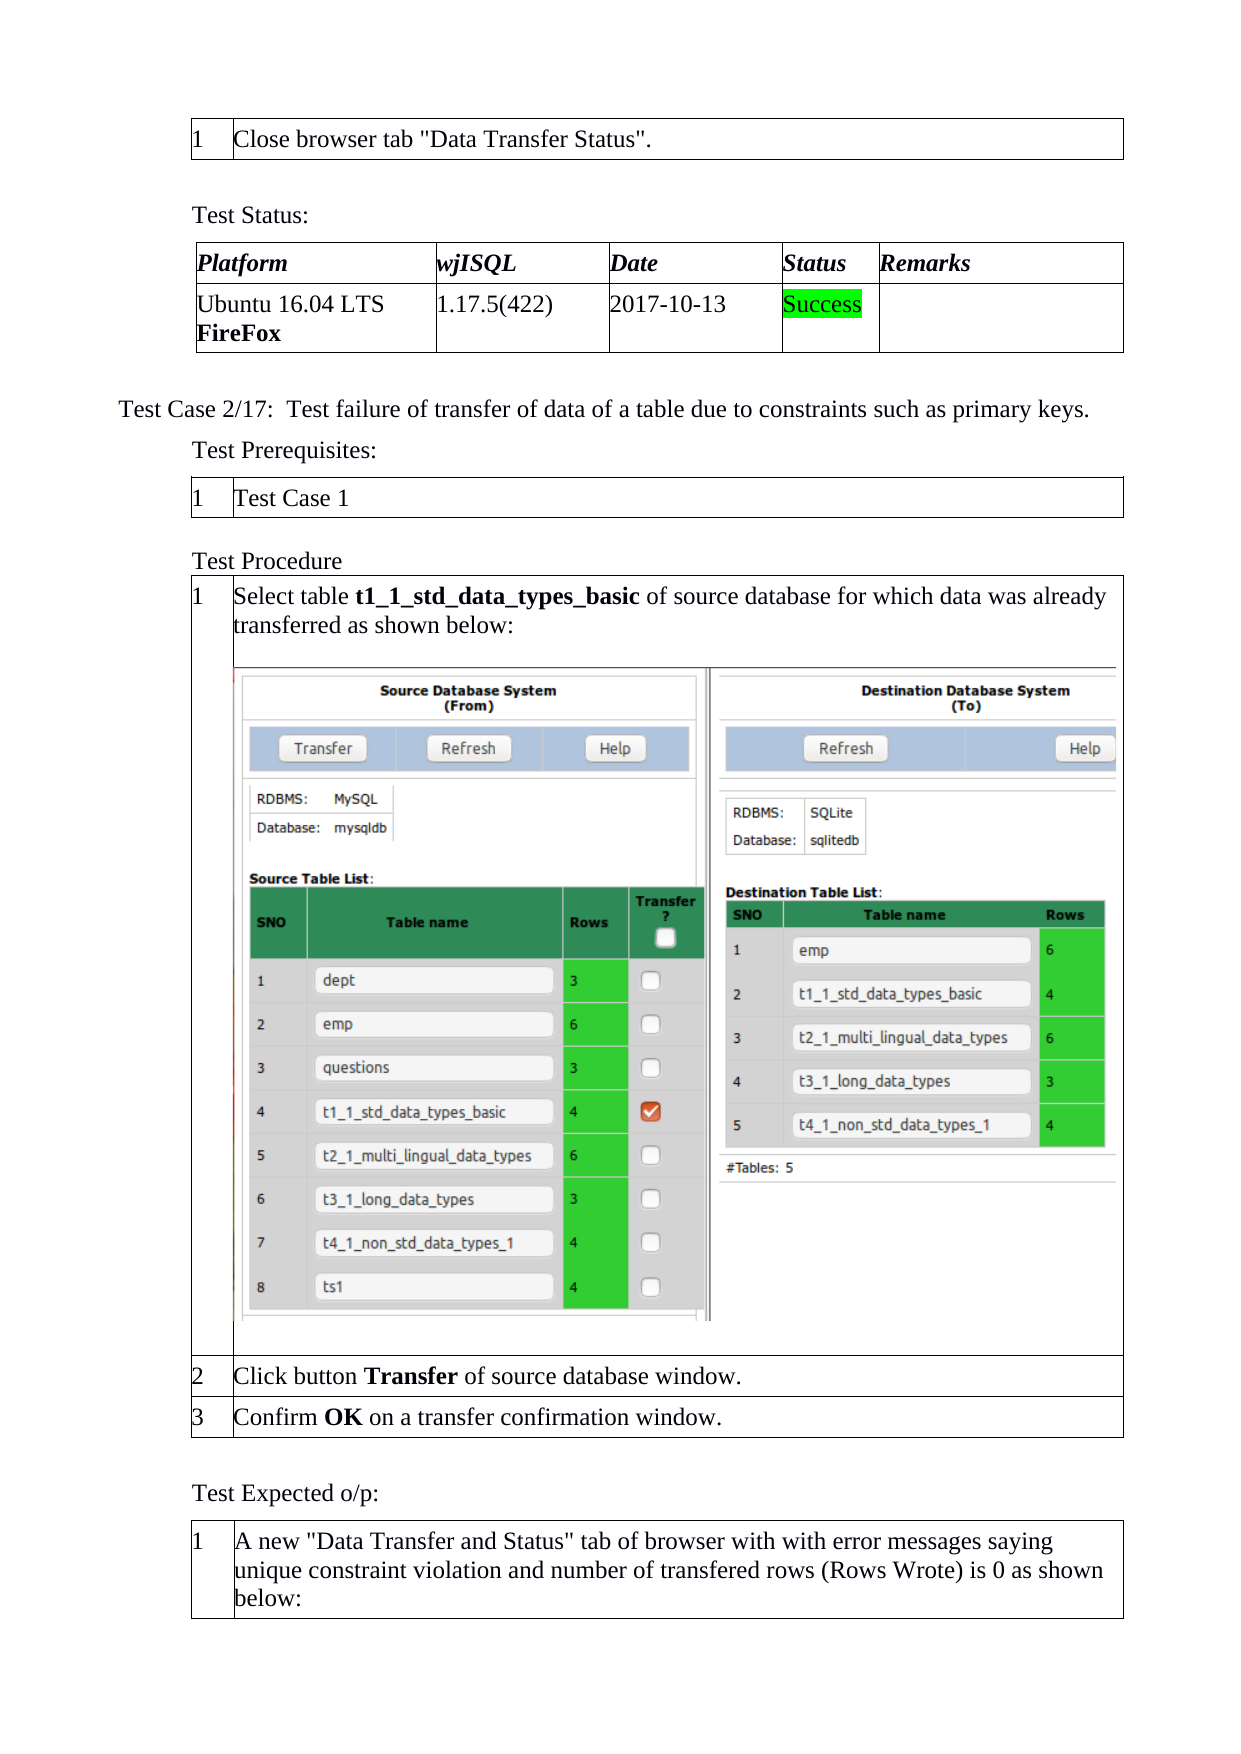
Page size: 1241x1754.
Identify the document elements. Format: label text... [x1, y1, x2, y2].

text Test Expected o/p: [118, 1478, 1122, 1507]
table_cell 2017-10-13 [610, 284, 782, 352]
table_header Test Case 1 [234, 478, 1123, 517]
table_header Date [610, 243, 782, 283]
table_header 1 [192, 1521, 234, 1618]
table_cell Click button Transfer of source database window. [234, 1356, 1123, 1396]
table_cell 2 [192, 1356, 233, 1396]
table_cell Confirm OK on a transfer confirmation window. [234, 1397, 1123, 1437]
table_cell 1.17.5(422) [437, 284, 609, 352]
table_header 1 [192, 576, 233, 1355]
table_cell 3 [192, 1397, 233, 1437]
picture [232, 667, 1117, 1321]
table_cell Ubuntu 16.04 LTS FireFox [197, 284, 436, 352]
table_header Select table t1_1_std_data_types_basic of source database for which data was already transferred as shown below: [234, 576, 1123, 1355]
text Test Case 2/17: Test failure of transfer of data of a table due to constraints such as primary keys. [118, 394, 1122, 423]
table_header 1 [192, 478, 233, 517]
text Test Status: [118, 201, 1122, 229]
table_header 1 [192, 119, 233, 159]
table_cell [880, 284, 1123, 352]
table_header Remarks [880, 243, 1123, 283]
table_header A new "Data Transfer and Status" tab of browser with with error messages saying unique constraint violation and number of transfered rows (Rows Wrote) is 0 as shown below: [235, 1521, 1123, 1618]
table_header Status [783, 243, 879, 283]
text Test Procedure [118, 546, 1122, 575]
table_header Close browser tab "Data Transfer Status". [234, 119, 1123, 159]
table_header Platform [197, 243, 436, 283]
table_cell Success [783, 284, 879, 352]
text Test Prerequisites: [118, 435, 1122, 464]
table_header wjISQL [437, 243, 609, 283]
